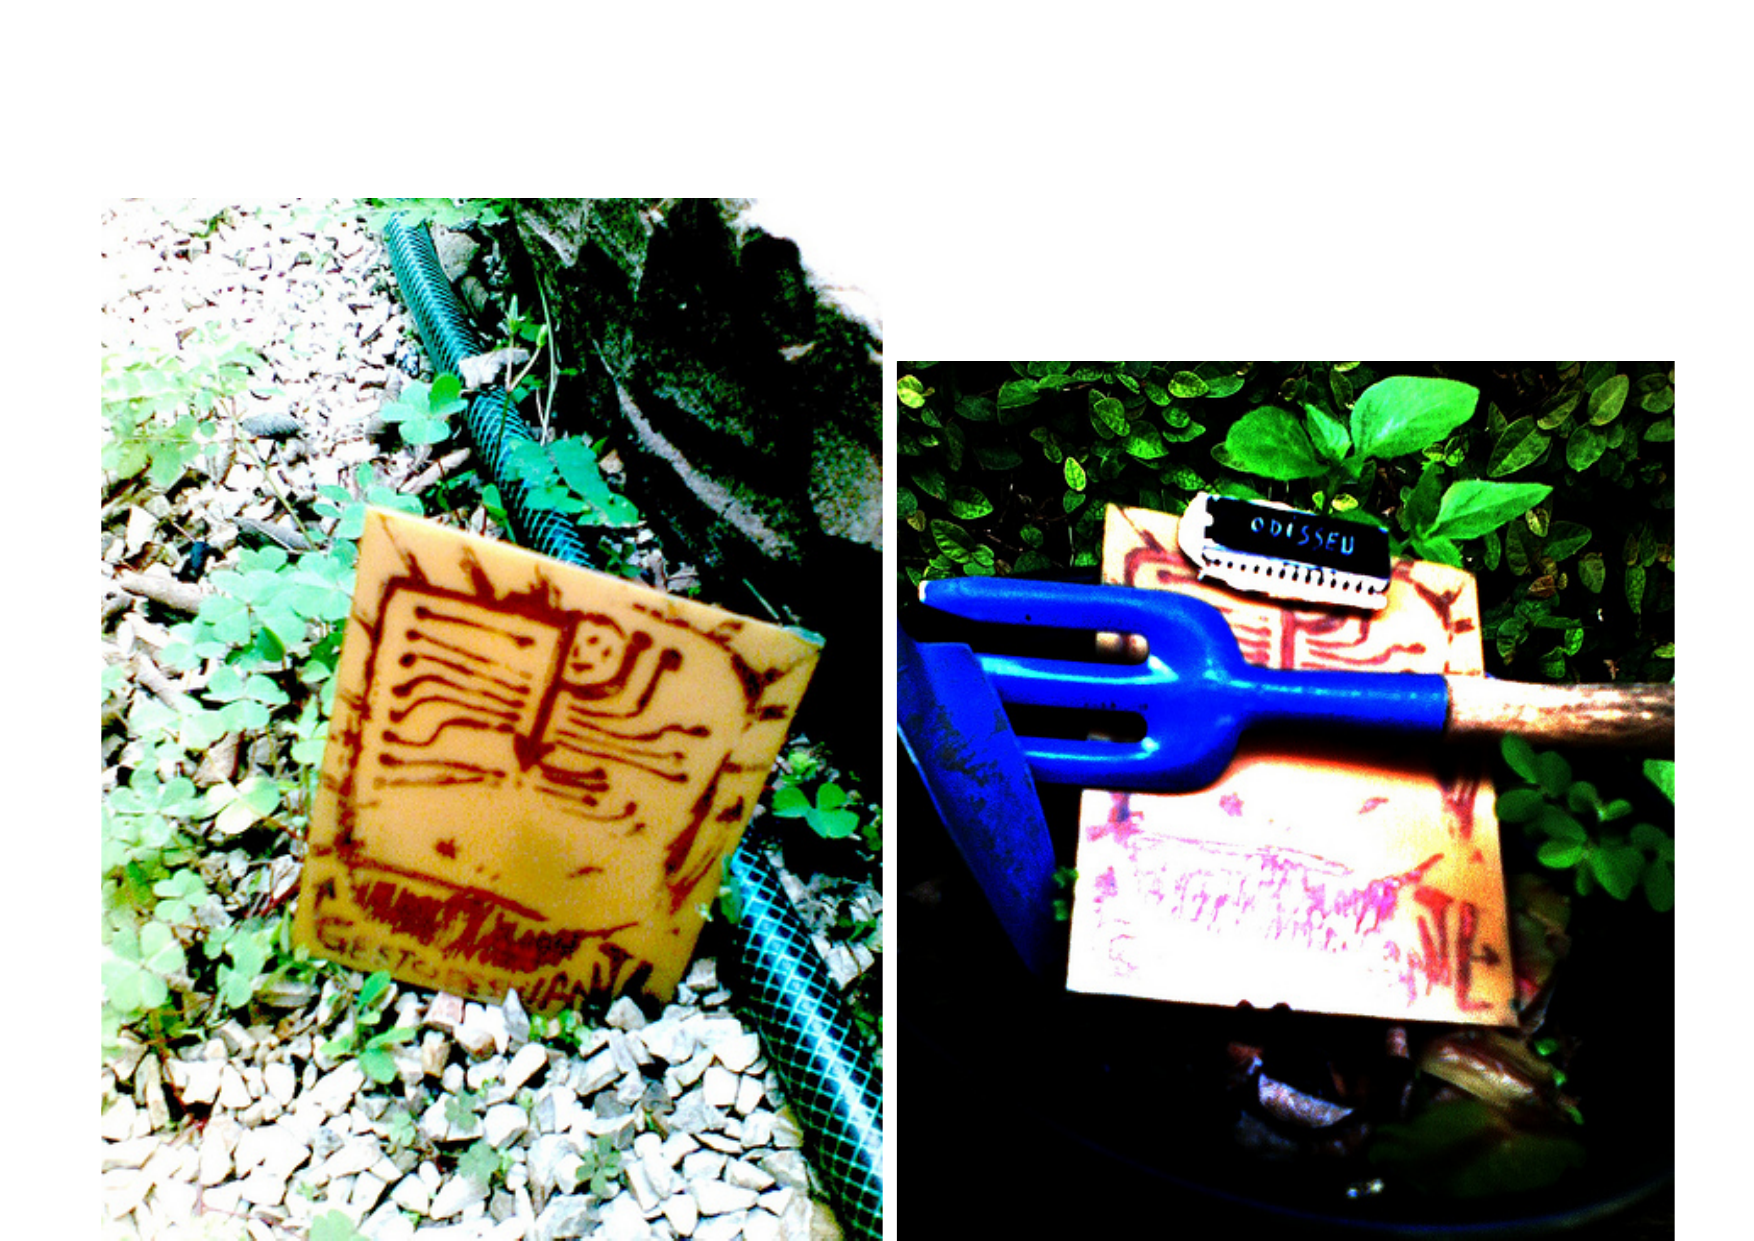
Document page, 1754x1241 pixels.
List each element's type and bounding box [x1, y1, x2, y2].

picture [101, 198, 883, 1241]
picture [896, 361, 1675, 1241]
